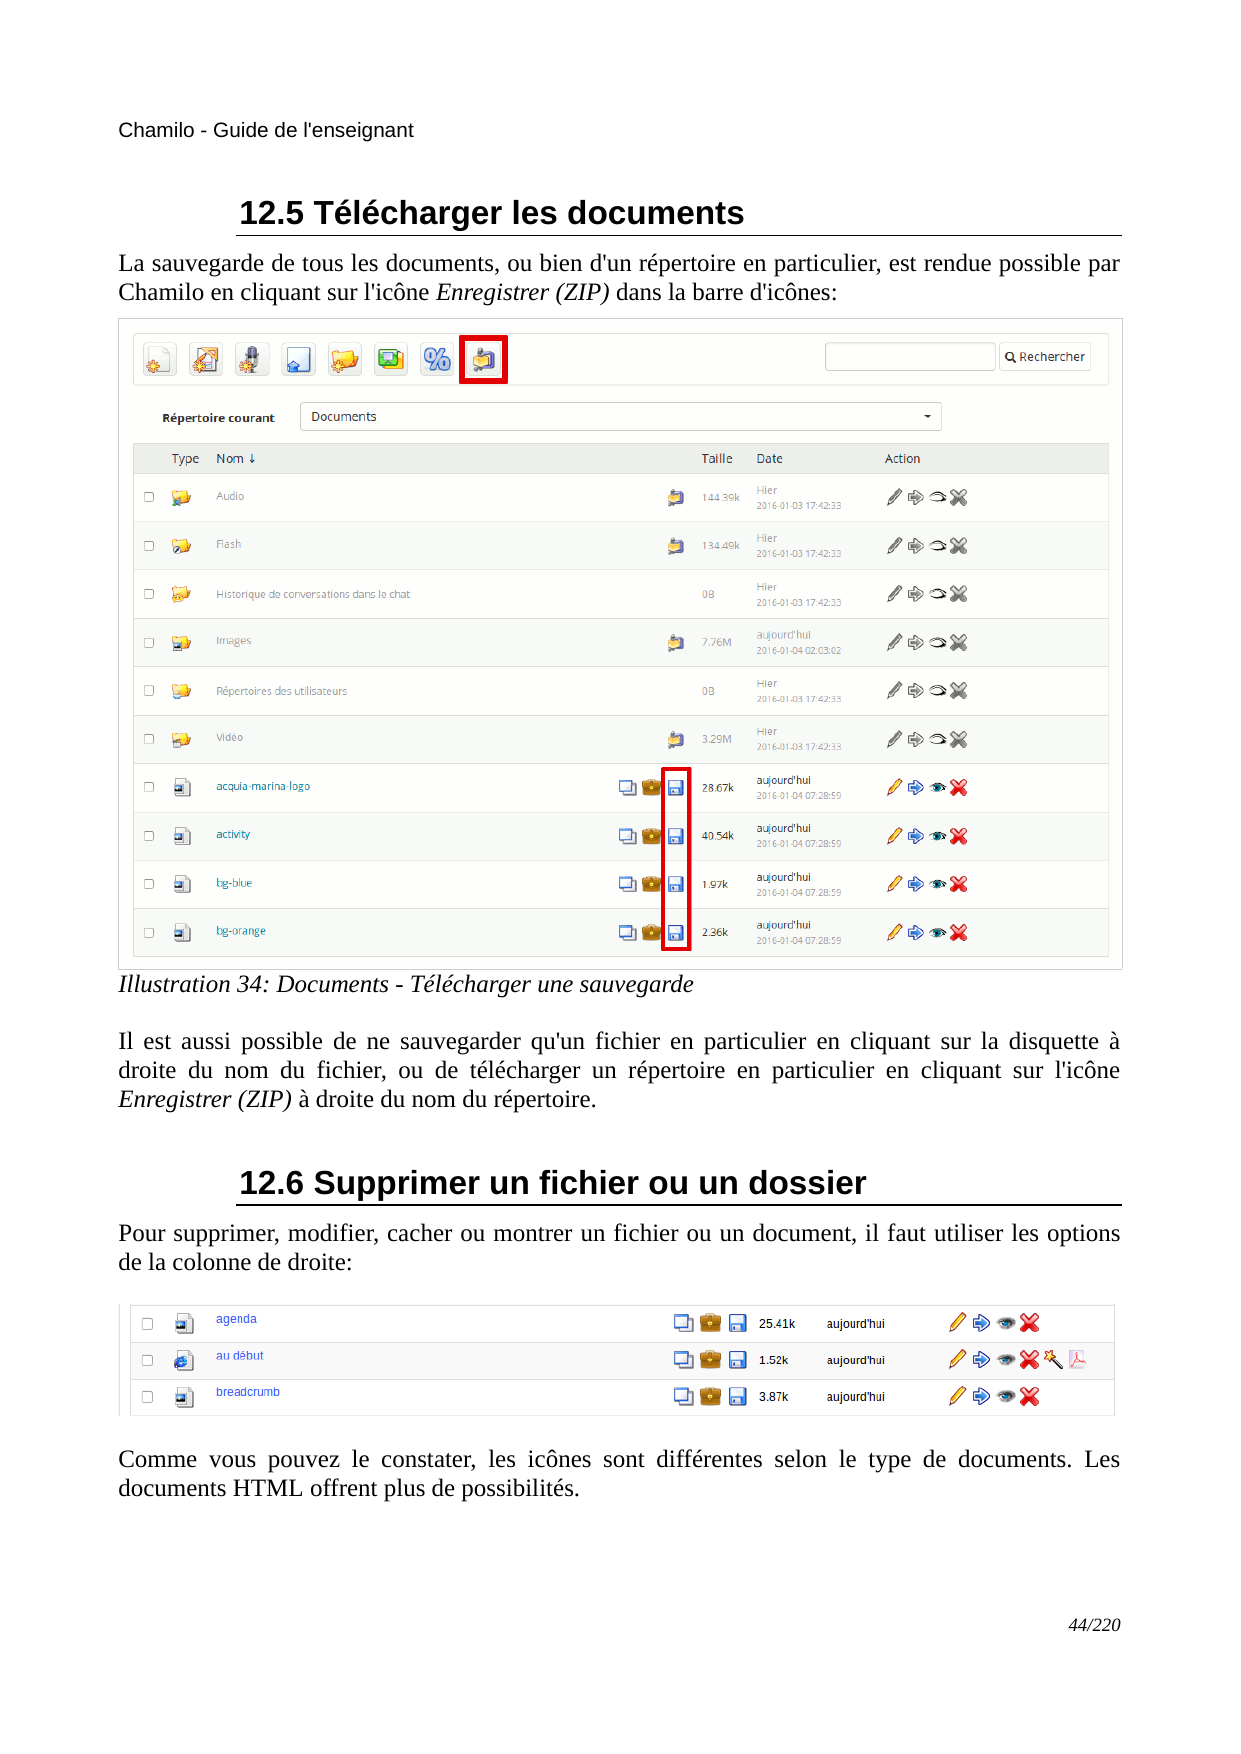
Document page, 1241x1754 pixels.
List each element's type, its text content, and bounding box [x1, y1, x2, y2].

subtitle Télécharger les documents [236, 190, 1122, 235]
text Pour supprimer, modifier, cacher ou montrer un fichier ou un document, il faut utiliser les options de la colonne de droite: [118, 1218, 1122, 1276]
picture [118, 1304, 1122, 1416]
text Illustration 34: Documents - Télécharger une sauvegarde [118, 970, 1122, 998]
text La sauvegarde de tous les documents, ou bien d'un répertoire en particulier, est rendue possible par Chamilo en cliquant sur l'icône Enregistrer (ZIP) dans la barre d'icônes: [118, 248, 1122, 306]
text Il est aussi possible de ne sauvegarder qu'un fichier en particulier en cliquant sur la disquette à droite du nom du fichier, ou de télécharger un répertoire en particulier en cliquant sur l'icône Enregistrer (ZIP) à droite du nom du répertoire. [118, 1026, 1122, 1113]
text Comme vous pouvez le constater, les icônes sont différentes selon le type de documents. Les documents HTML offrent plus de possibilités. [118, 1444, 1122, 1502]
subtitle Supprimer un fichier ou un dossier [236, 1160, 1122, 1204]
picture [121, 321, 1120, 966]
text [119, 319, 1122, 969]
